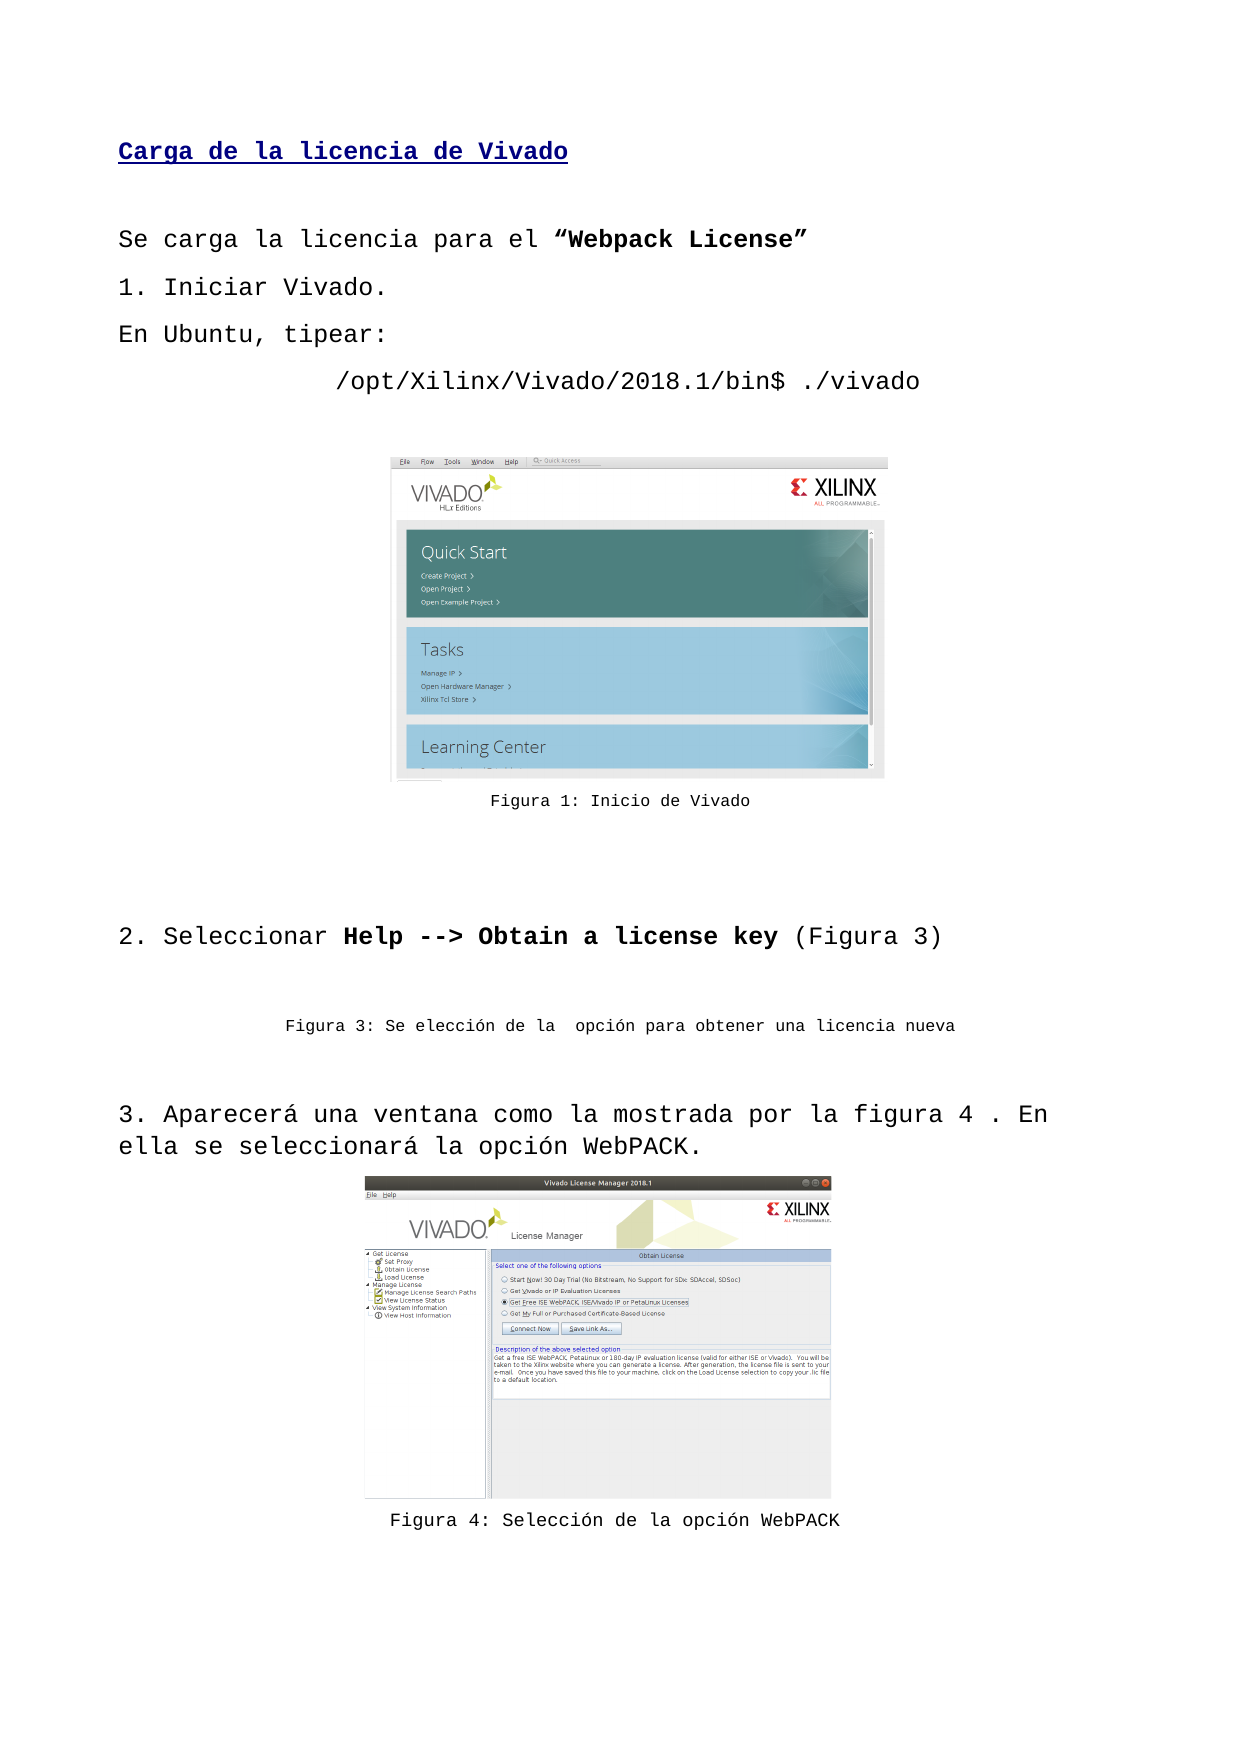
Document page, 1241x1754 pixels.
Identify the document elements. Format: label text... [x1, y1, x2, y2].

text /opt/Xilinx/Vivado/2018.1/bin$ ./vivado [118, 368, 1122, 397]
picture [390, 457, 888, 782]
subtitle Carga de la licencia de Vivado [118, 139, 1122, 167]
text Figura 4: Selección de la opción WebPACK [118, 1511, 1122, 1532]
text Se carga la licencia para el “Webpack License” [118, 227, 1122, 255]
text 2. Seleccionar Help --> Obtain a license key (Figura 3) [118, 923, 1122, 952]
text Figura 3: Se elección de la opción para obtener una licencia nueva [118, 1018, 1122, 1037]
text En Ubuntu, tipear: [118, 321, 1122, 349]
text Figura 1: Inicio de Vivado [118, 793, 1122, 812]
text 3. Aparecerá una ventana como la mostrada por la figura 4 . En ella se seleccionará la opción WebPACK. [118, 1101, 1122, 1162]
text 1. Iniciar Vivado. [118, 274, 1122, 302]
picture [364, 1176, 832, 1499]
